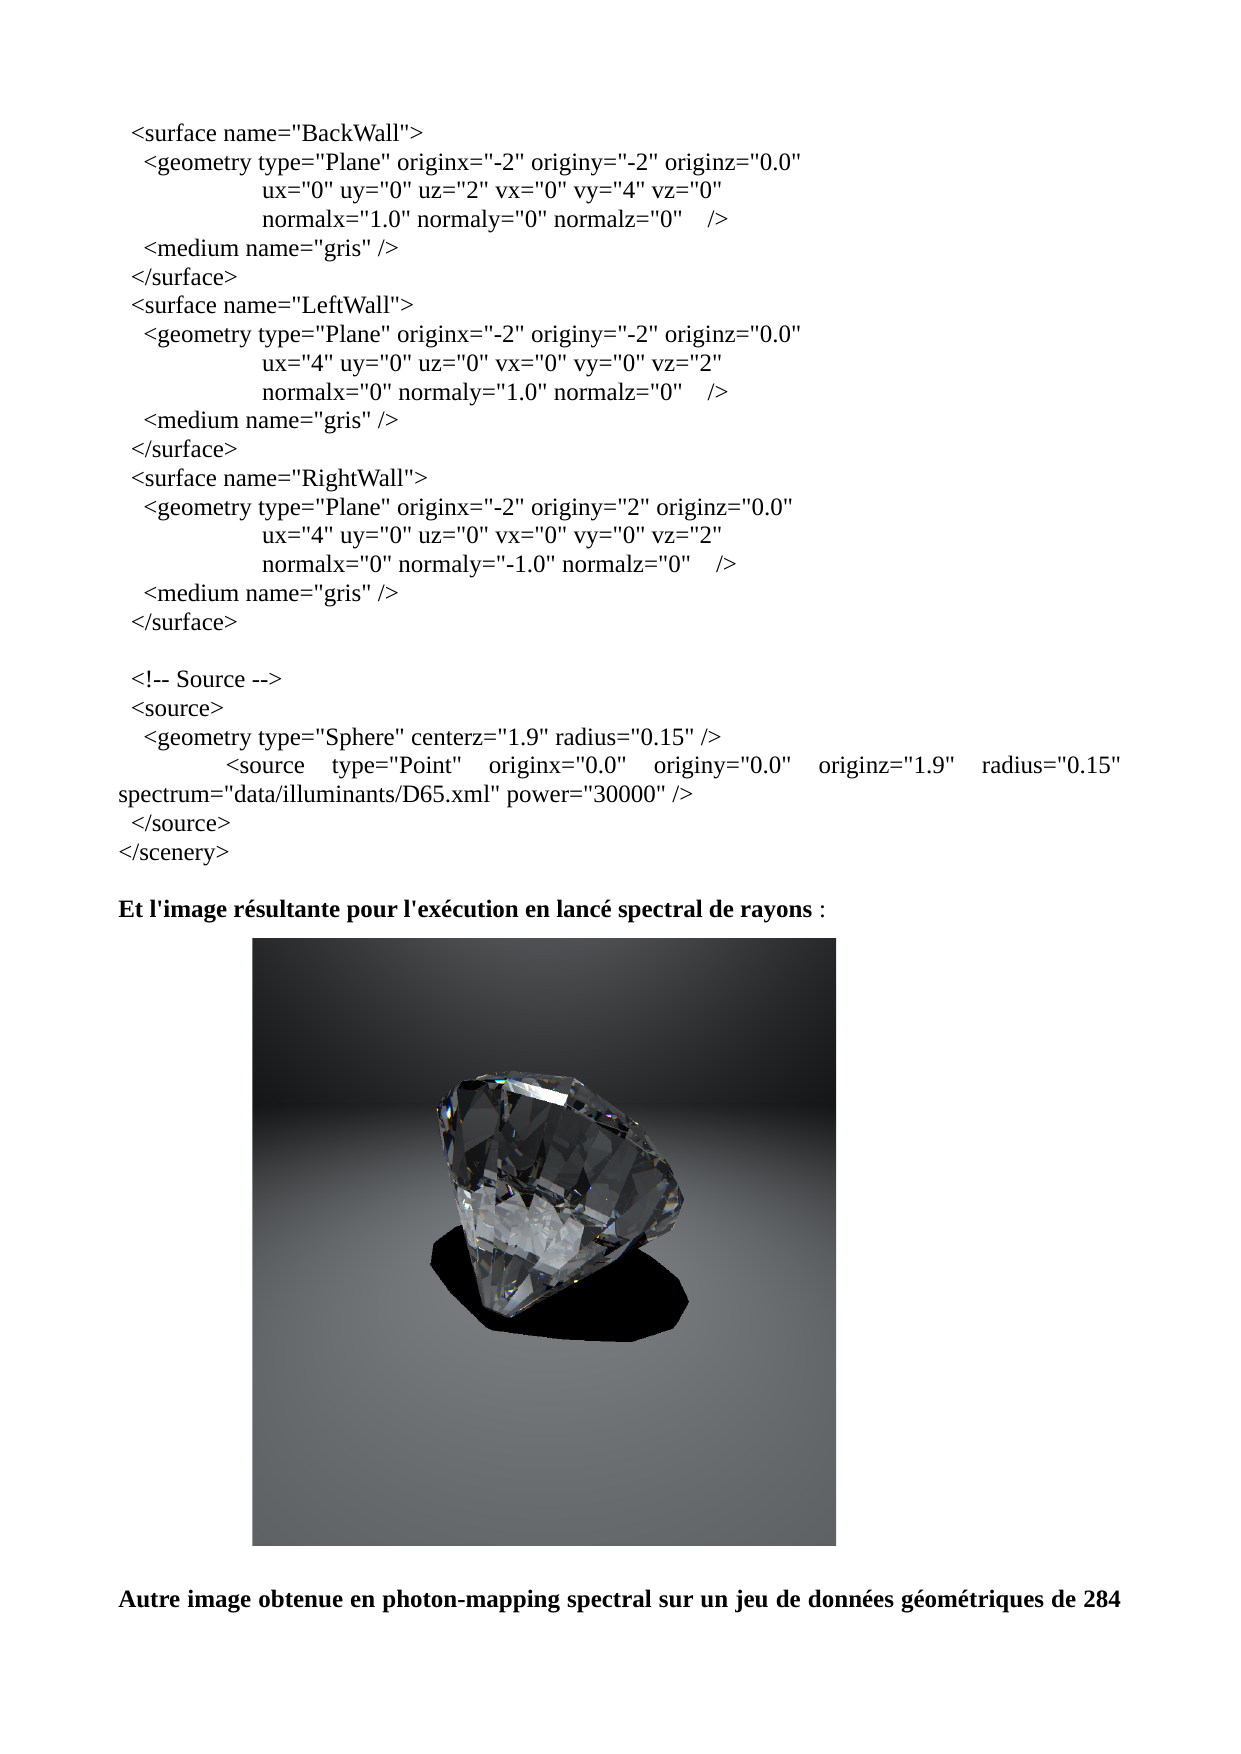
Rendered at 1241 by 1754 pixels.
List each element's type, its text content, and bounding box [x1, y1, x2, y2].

text </scenery> [118, 837, 1122, 866]
text <geometry type="Sphere" centerz="1.9" radius="0.15" /> [118, 722, 1122, 751]
text ux="4" uy="0" uz="0" vx="0" vy="0" vz="2" [118, 348, 1122, 377]
text Autre image obtenue en photon-mapping spectral sur un jeu de données géométriques de 284 [118, 1584, 1122, 1613]
picture [252, 938, 837, 1546]
text </surface> [118, 262, 1122, 291]
text <!-- Source --> [118, 664, 1122, 693]
text <source> [118, 693, 1122, 722]
text <geometry type="Plane" originx="-2" originy="2" originz="0.0" [118, 492, 1122, 521]
text </surface> [118, 434, 1122, 463]
text <source type="Point" originx="0.0" originy="0.0" originz="1.9" radius="0.15" spectrum="data/illuminants/D65.xml" power="30000" /> [118, 751, 1122, 808]
text normalx="0" normaly="-1.0" normalz="0" /> [118, 549, 1122, 578]
text <geometry type="Plane" originx="-2" originy="-2" originz="0.0" [118, 319, 1122, 348]
text <surface name="LeftWall"> [118, 291, 1122, 319]
text </surface> [118, 607, 1122, 636]
text ux="4" uy="0" uz="0" vx="0" vy="0" vz="2" [118, 521, 1122, 549]
text <medium name="gris" /> [118, 578, 1122, 607]
text normalx="0" normaly="1.0" normalz="0" /> [118, 377, 1122, 406]
text <medium name="gris" /> [118, 233, 1122, 262]
text ux="0" uy="0" uz="2" vx="0" vy="4" vz="0" [118, 176, 1122, 204]
text <medium name="gris" /> [118, 406, 1122, 434]
text <surface name="RightWall"> [118, 463, 1122, 492]
text <geometry type="Plane" originx="-2" originy="-2" originz="0.0" [118, 147, 1122, 176]
text <surface name="BackWall"> [118, 118, 1122, 147]
text normalx="1.0" normaly="0" normalz="0" /> [118, 204, 1122, 233]
text </source> [118, 808, 1122, 837]
text Et l'image résultante pour l'exécution en lancé spectral de rayons : [118, 894, 1122, 923]
